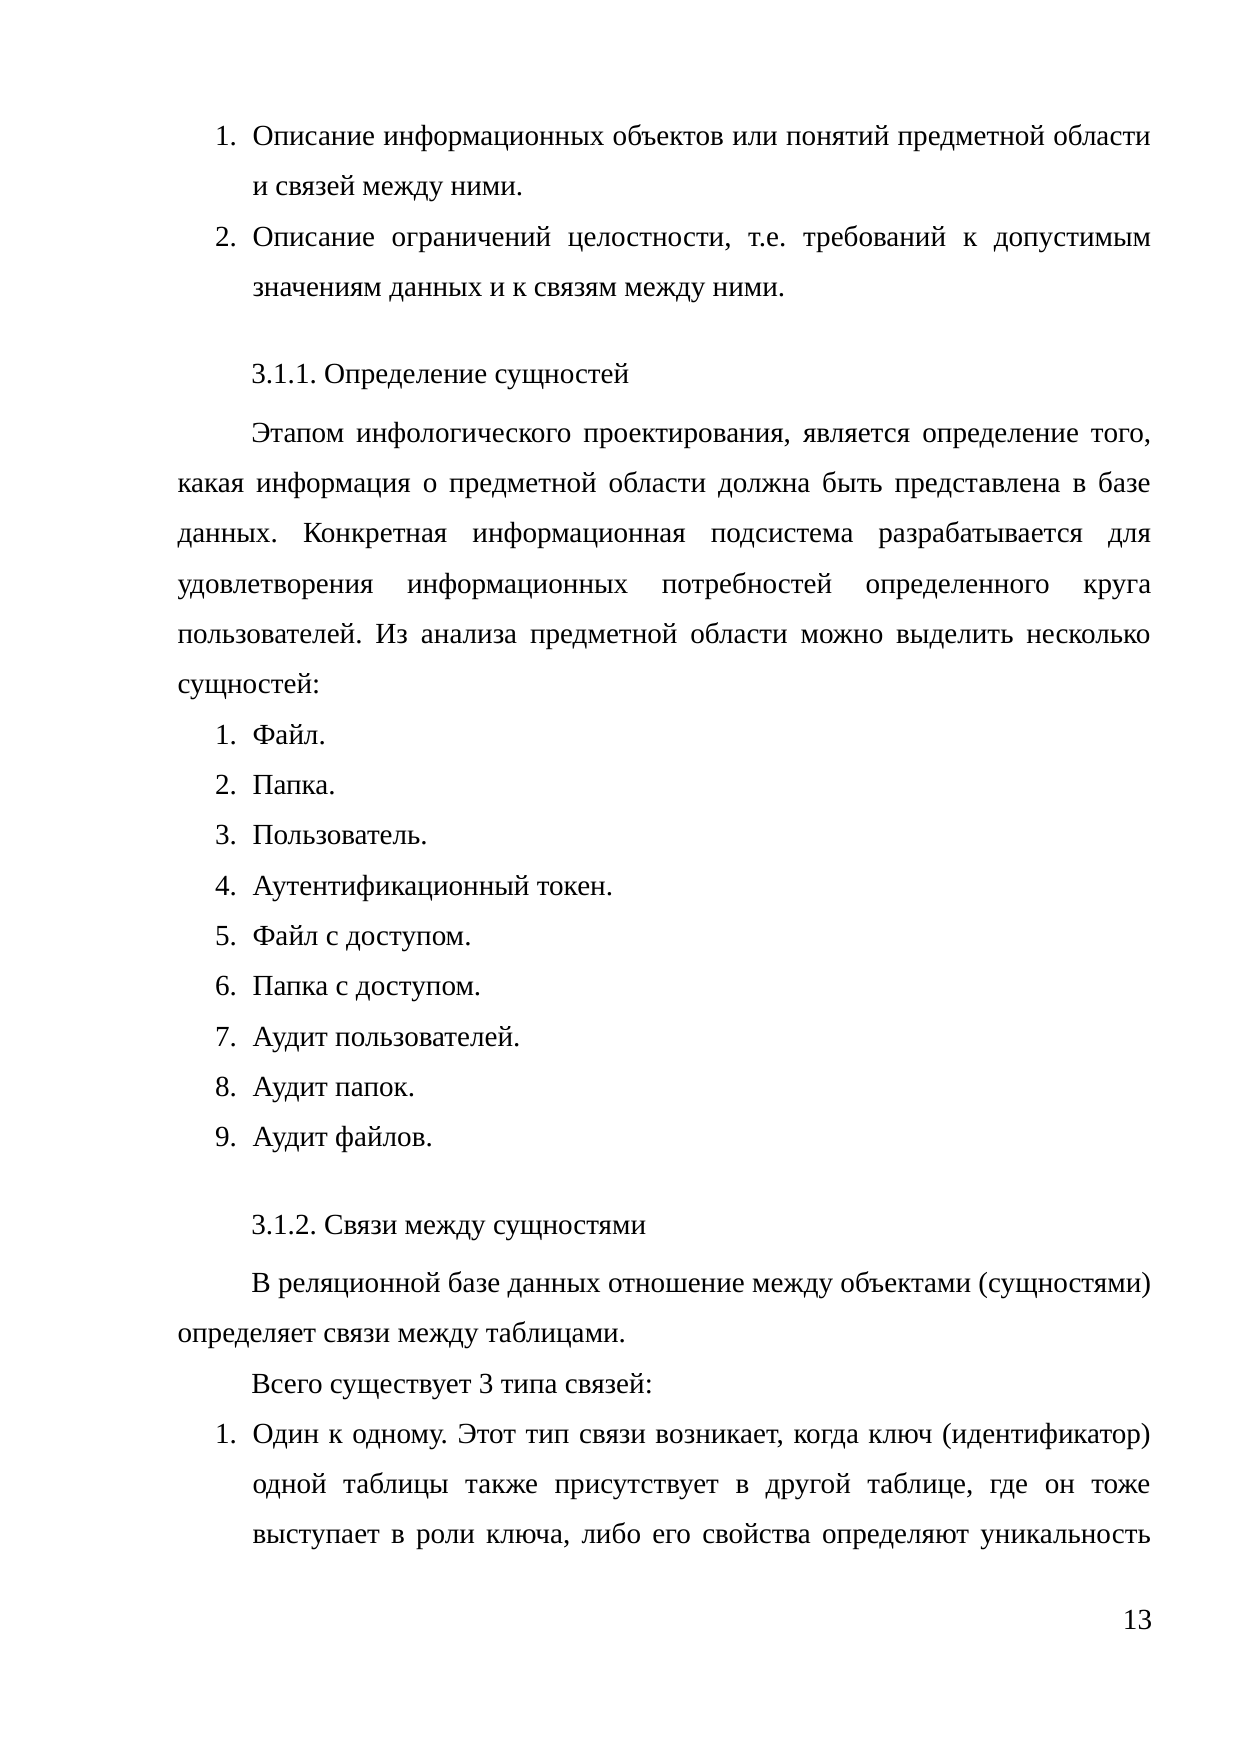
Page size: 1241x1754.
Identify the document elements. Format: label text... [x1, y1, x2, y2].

list Файл с доступом. [215, 918, 1152, 952]
list Папка. [215, 767, 1152, 801]
text Этапом инфологического проектирования, является определение того, какая информация о предметной области должна быть представлена в базе данных. Конкретная информационная подсистема разрабатывается для удовлетворения информационных потребностей определенного круга пользователей. Из анализа предметной области можно выделить несколько сущностей: [177, 415, 1152, 700]
text Всего существует 3 типа связей: [177, 1366, 1152, 1399]
list Описание ограничений целостности, т.е. требований к допустимым значениям данных и к связям между ними. [215, 219, 1152, 303]
subtitle 3.1.1. Определение сущностей [177, 357, 1152, 390]
list Аудит пользователей. [215, 1019, 1152, 1052]
list Аудит файлов. [215, 1119, 1152, 1153]
list Папка с доступом. [215, 968, 1152, 1002]
list Файл. [215, 717, 1152, 750]
list Один к одному. Этот тип связи возникает, когда ключ (идентификатор) одной таблицы также присутствует в другой таблице, где он тоже выступает в роли ключа, либо его свойства определяют уникальность [215, 1416, 1152, 1550]
list Пользователь. [215, 817, 1152, 851]
text В реляционной базе данных отношение между объектами (сущностями) определяет связи между таблицами. [177, 1265, 1152, 1349]
subtitle 3.1.2. Связи между сущностями [177, 1207, 1152, 1240]
list Аудит папок. [215, 1069, 1152, 1102]
list Описание информационных объектов или понятий предметной области и связей между ними. [215, 118, 1152, 202]
list Аутентификационный токен. [215, 868, 1152, 901]
